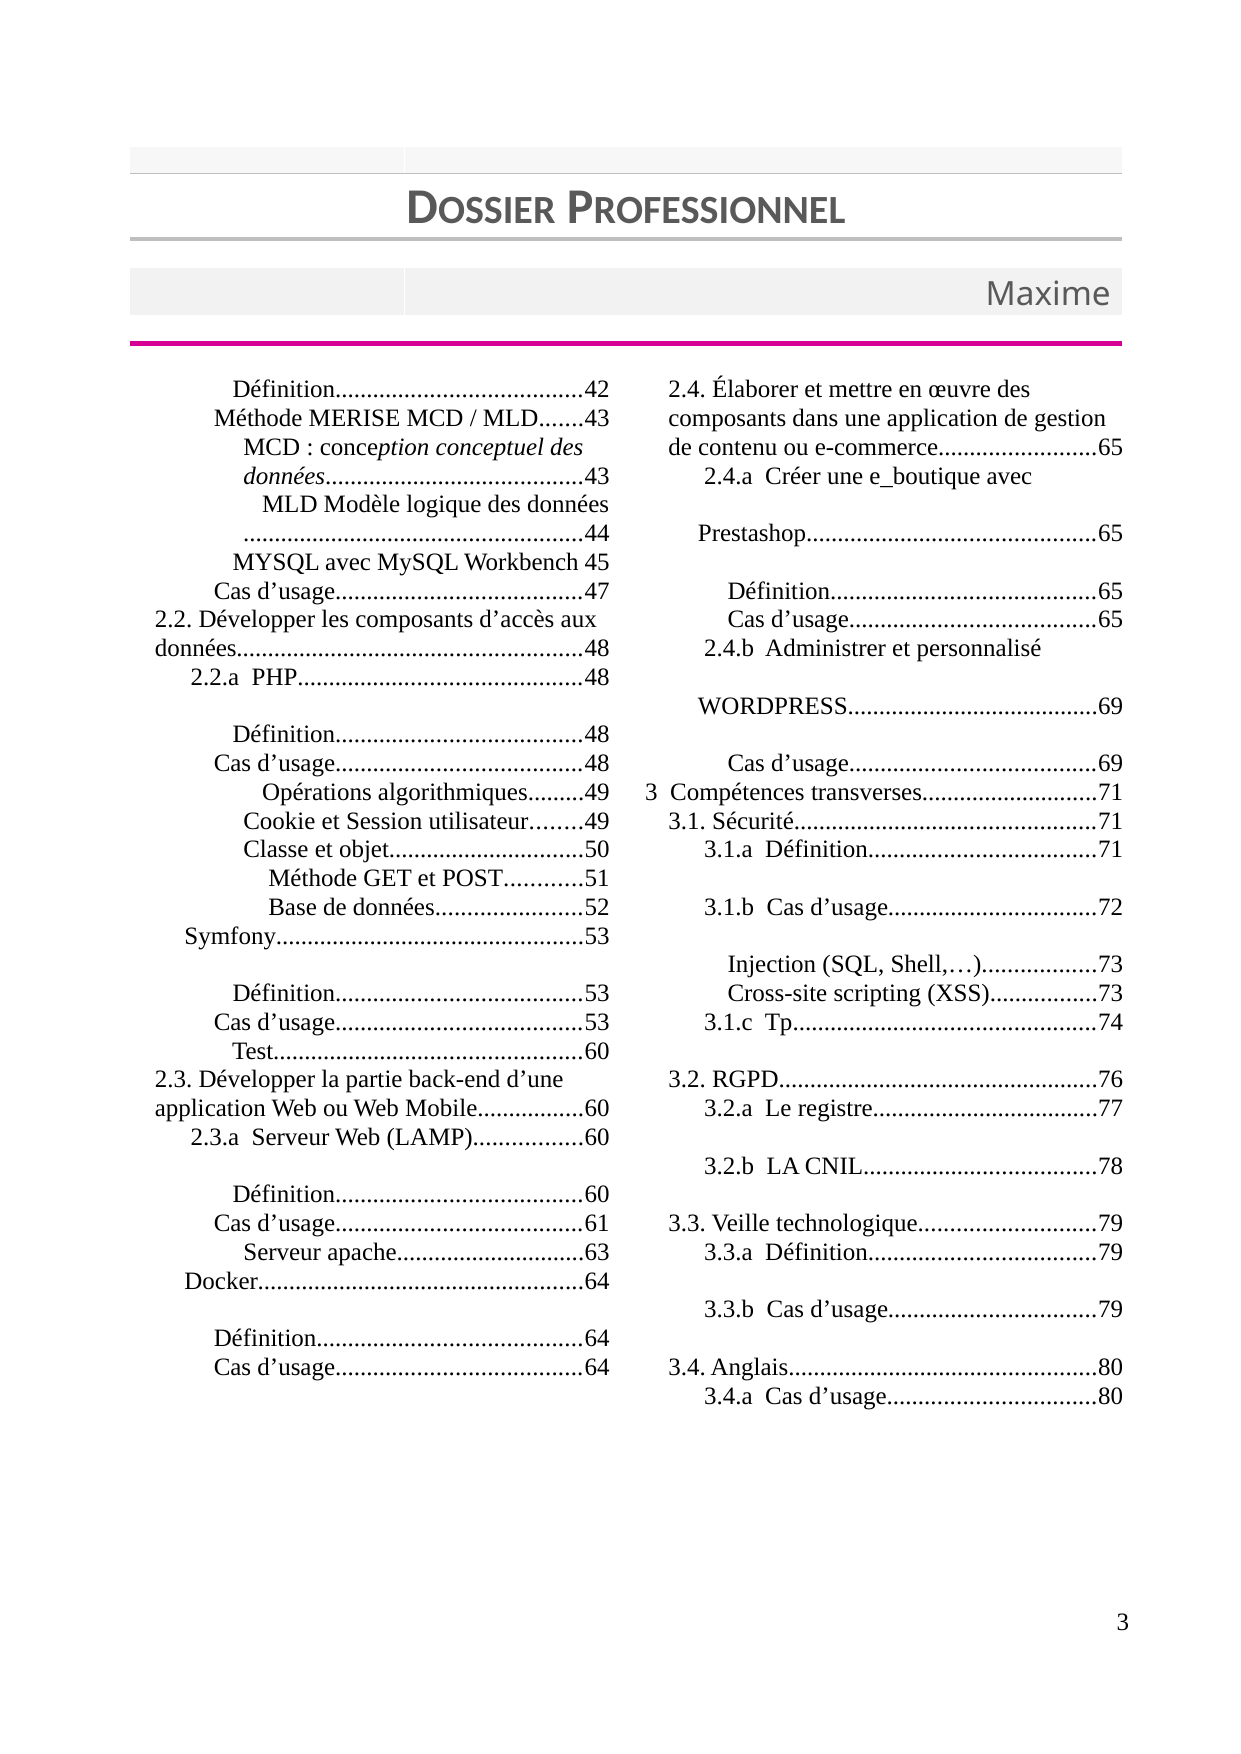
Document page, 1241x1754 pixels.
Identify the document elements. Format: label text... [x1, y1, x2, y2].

text Méthode MERISE MCD / MLD 43 [213, 403, 609, 432]
text 2.4.a Créer une e_boutique avec Prestashop 65 [698, 461, 1123, 547]
text Définition 65 [727, 576, 1123, 604]
text Test 60 [213, 1036, 609, 1064]
text Symfony 53 [184, 921, 609, 949]
text 2.4.b Administrer et personnalisé WORDPRESS 69 [698, 633, 1123, 719]
text 2.3. Développer la partie back-end d’une application Web ou Web Mobile 60 [154, 1064, 609, 1122]
text 3 Compétences transverses 71 [639, 777, 1123, 806]
text Définition 60 [213, 1179, 609, 1208]
text Méthode GET et POST 51 [243, 863, 609, 892]
text Cas d’usage 64 [213, 1352, 609, 1381]
text 3.2.a Le registre 77 [698, 1093, 1123, 1122]
text Cross-site scripting (XSS) 73 [727, 978, 1123, 1007]
text 3.4. Anglais 80 [668, 1352, 1123, 1381]
text Serveur apache 63 [243, 1237, 609, 1266]
text 3.2.b LA CNIL 78 [698, 1151, 1123, 1179]
text 3.3. Veille technologique 79 [668, 1208, 1123, 1237]
text 3.3.a Définition 79 [698, 1237, 1123, 1266]
text Cas d’usage 69 [727, 748, 1123, 777]
text Définition 53 [213, 978, 609, 1007]
text 3.1. Sécurité 71 [668, 806, 1123, 834]
text Définition 48 [213, 719, 609, 748]
text Cas d’usage 53 [213, 1007, 609, 1036]
text Cas d’usage 48 [213, 748, 609, 777]
text 2.2.a PHP 48 [184, 662, 609, 691]
text Base de données 52 [243, 892, 609, 921]
text 3.1.c Tp 74 [698, 1007, 1123, 1036]
text Définition 42 [213, 374, 609, 403]
text 2.2. Développer les composants d’accès aux données 48 [154, 604, 609, 662]
text MLD Modèle logique des données 44 [243, 489, 609, 547]
text Cookie et Session utilisateur 49 [243, 806, 609, 834]
text Cas d’usage 47 [213, 576, 609, 604]
text 2.3.a Serveur Web (LAMP) 60 [184, 1122, 609, 1151]
text MYSQL avec MySQL Workbench 45 [213, 547, 609, 576]
text 3.3.b Cas d’usage 79 [698, 1294, 1123, 1323]
text MCD : conception conceptuel des données 43 [243, 432, 609, 489]
text 3.4.a Cas d’usage 80 [698, 1381, 1123, 1409]
text Classe et objet 50 [243, 834, 609, 863]
text Définition 64 [213, 1323, 609, 1352]
text Docker 64 [184, 1266, 609, 1294]
text Cas d’usage 61 [213, 1208, 609, 1237]
text 2.4. Élaborer et mettre en œuvre des composants dans une application de gestion de contenu ou e-commerce 65 [668, 374, 1123, 461]
text Injection (SQL, Shell,…) 73 [727, 949, 1123, 978]
text 3.2. RGPD 76 [668, 1064, 1123, 1093]
text 3.1.a Définition 71 [698, 834, 1123, 863]
text 3.1.b Cas d’usage 72 [698, 892, 1123, 921]
text Cas d’usage 65 [727, 604, 1123, 633]
text Opérations algorithmiques 49 [243, 777, 609, 806]
